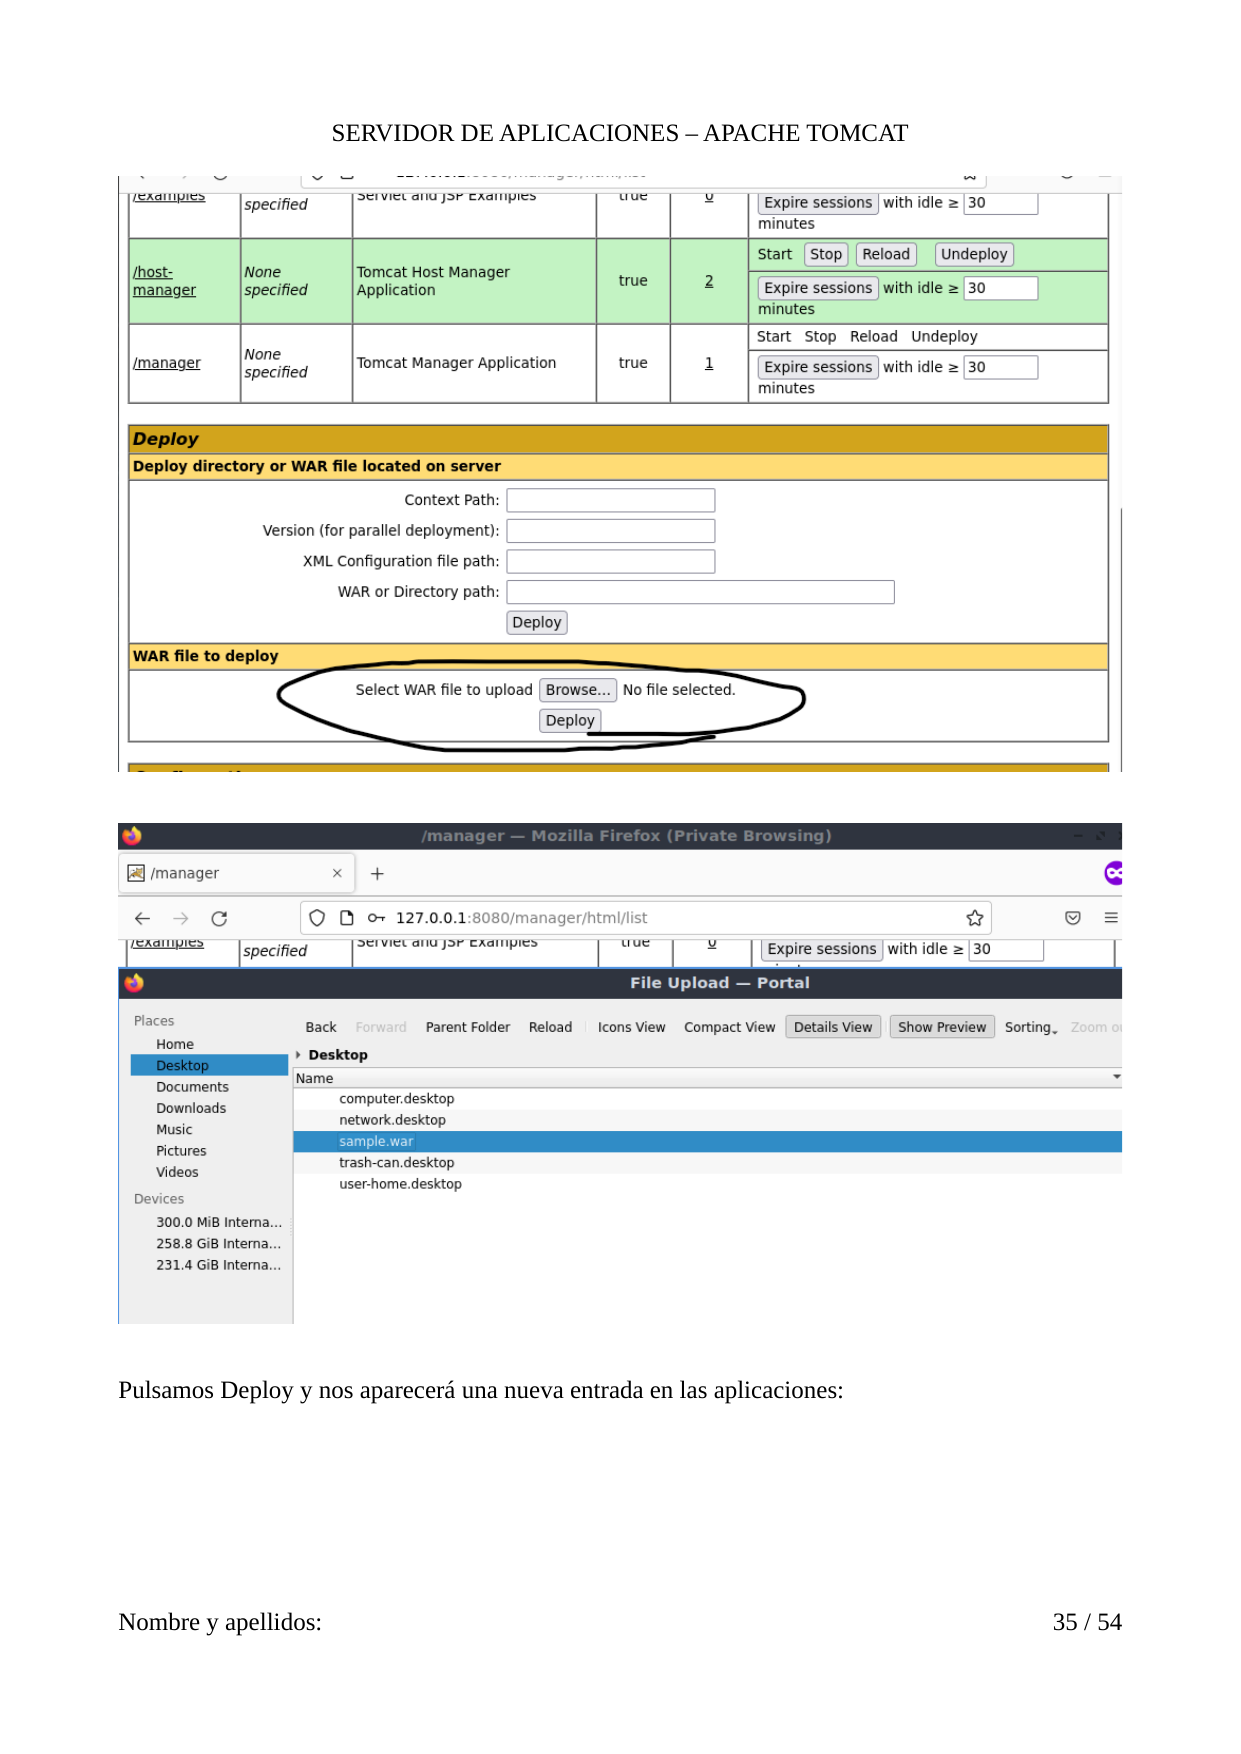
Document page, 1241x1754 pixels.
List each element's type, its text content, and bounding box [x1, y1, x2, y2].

text Pulsamos Deploy y nos aparecerá una nueva entrada en las aplicaciones: [118, 1376, 1122, 1404]
picture [118, 823, 1123, 1324]
picture [118, 176, 1123, 772]
